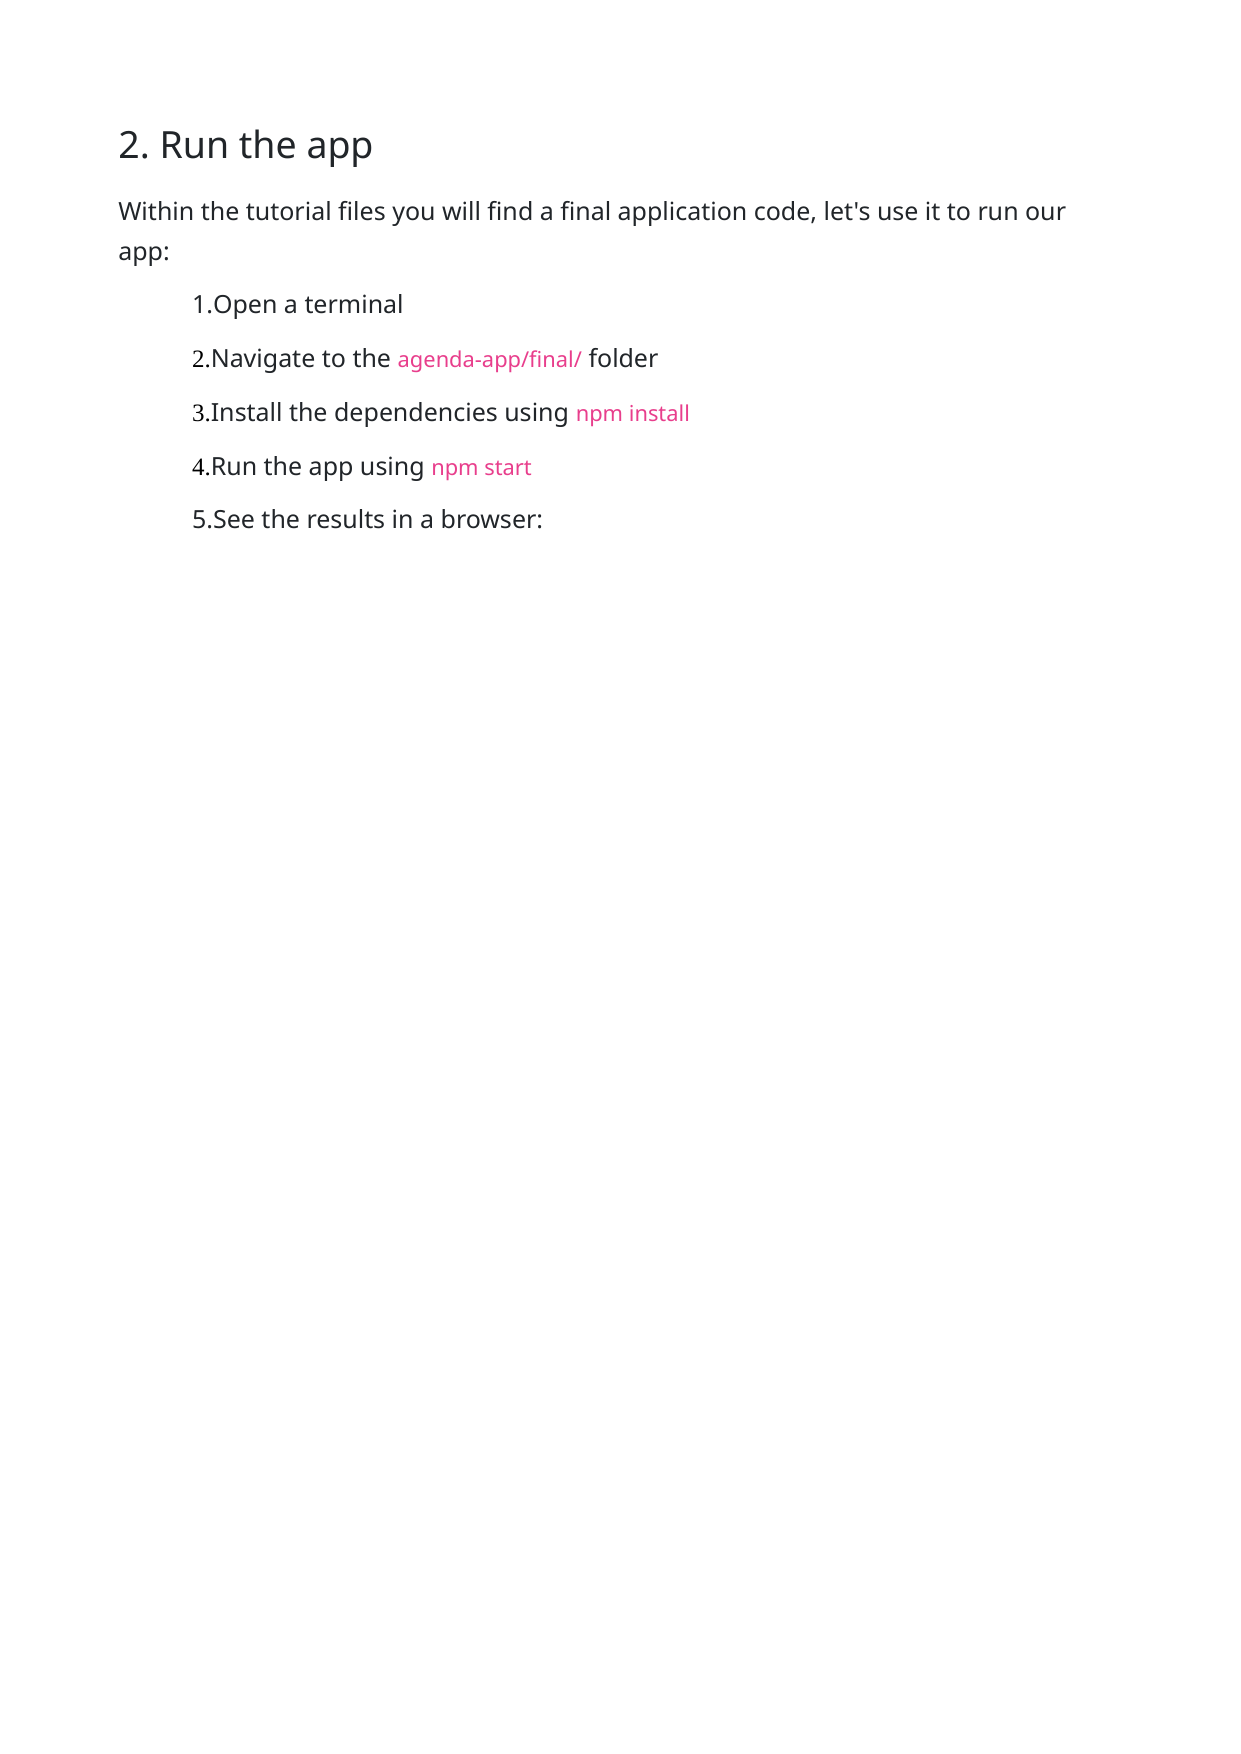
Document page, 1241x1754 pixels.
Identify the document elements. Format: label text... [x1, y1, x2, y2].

text Within the tutorial files you will find a final application code, let's use it to run our app: [118, 194, 1122, 267]
list Navigate to the agenda-app/final/ folder [118, 341, 1122, 375]
list Install the dependencies using npm install [118, 394, 1122, 428]
list Open a terminal [118, 287, 1122, 321]
subtitle 2. Run the app [118, 118, 1122, 169]
list See the results in a browser: [118, 502, 1122, 536]
list Run the app using npm start [118, 448, 1122, 482]
